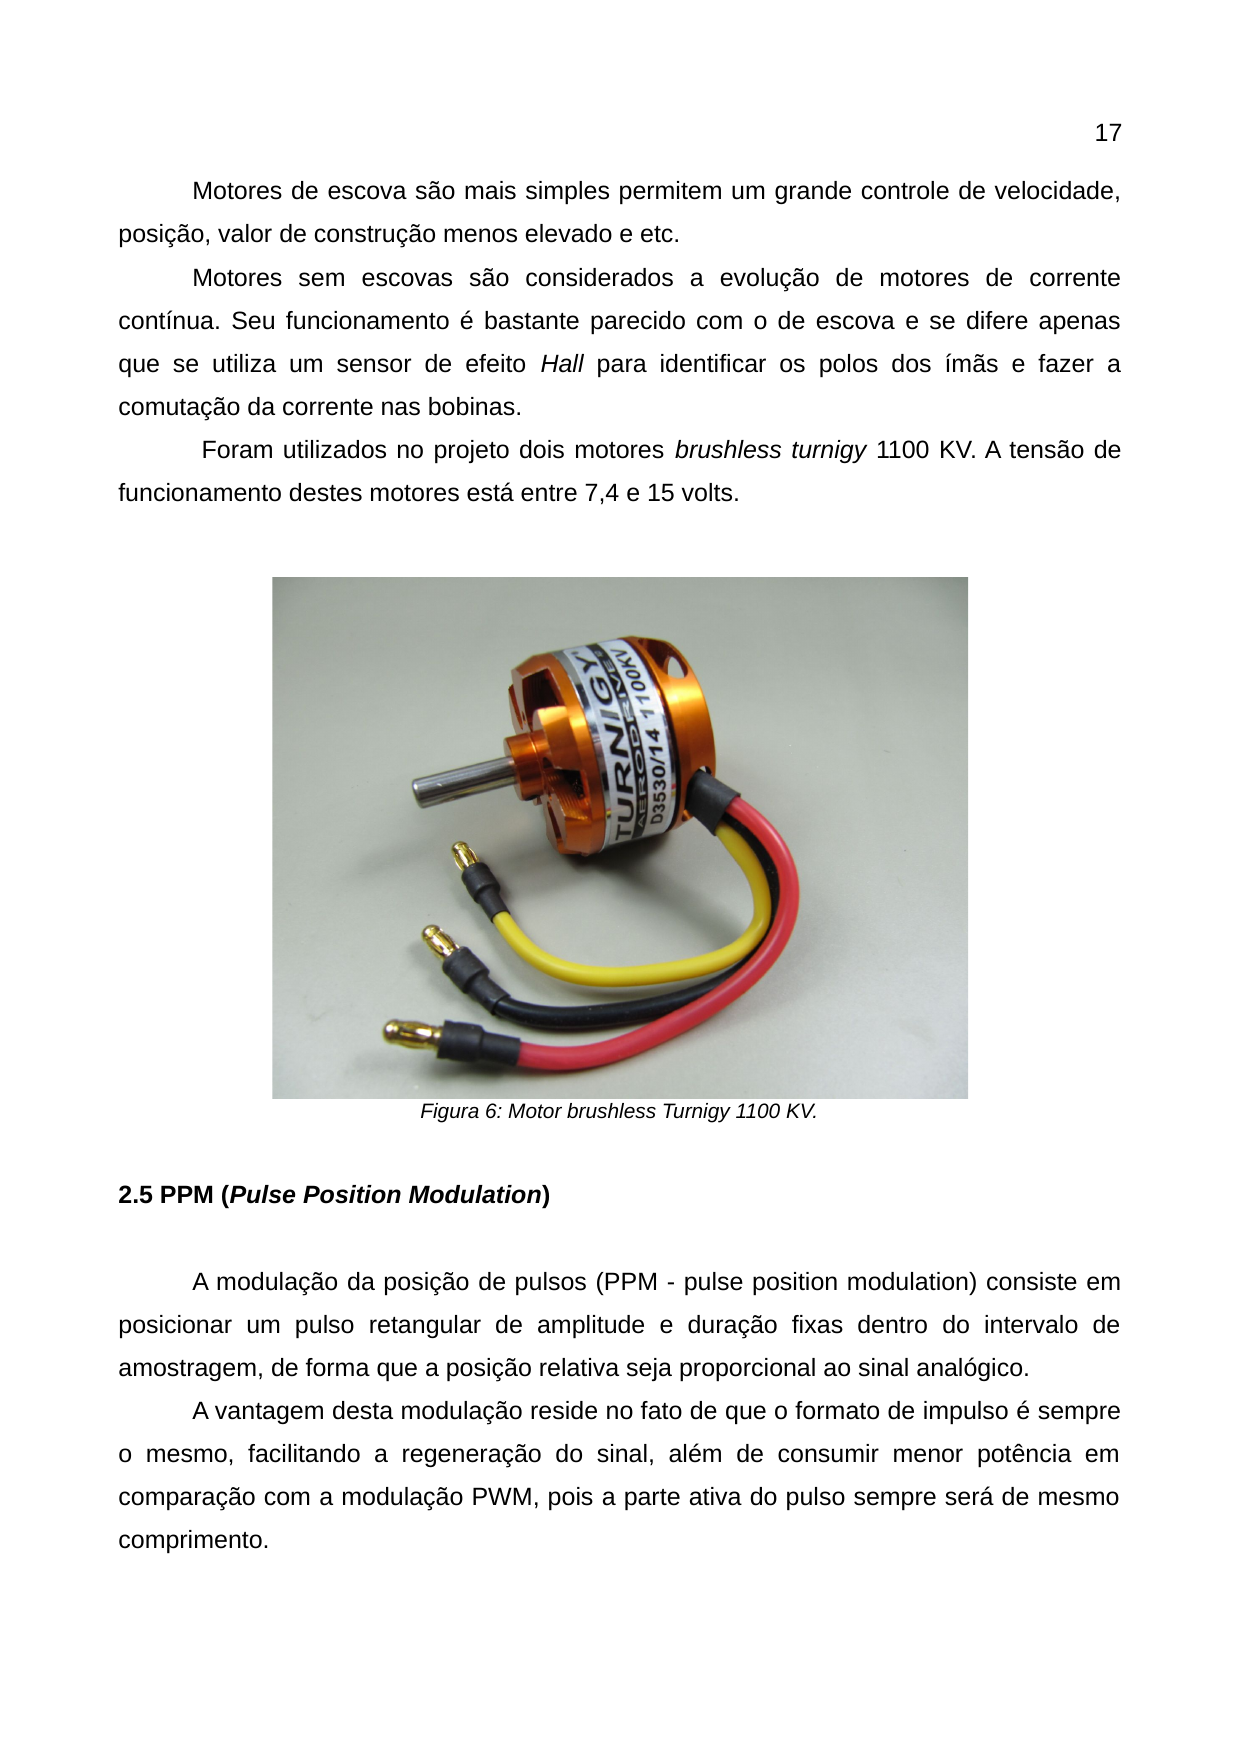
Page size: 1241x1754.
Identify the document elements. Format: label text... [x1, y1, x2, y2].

text Motores de escova são mais simples permitem um grande controle de velocidade, posição, valor de construção menos elevado e etc. [118, 176, 1122, 248]
text Motores sem escovas são considerados a evolução de motores de corrente contínua. Seu funcionamento é bastante parecido com o de escova e se difere apenas que se utiliza um sensor de efeito Hall para identificar os polos dos ímãs e fazer a comutação da corrente nas bobinas. [118, 263, 1122, 421]
subtitle 2.5 PPM (Pulse Position Modulation) [118, 1180, 1122, 1209]
text A modulação da posição de pulsos (PPM - pulse position modulation) consiste em posicionar um pulso retangular de amplitude e duração fixas dentro do intervalo de amostragem, de forma que a posição relativa seja proporcional ao sinal analógico. [118, 1267, 1122, 1382]
text Figura 6: Motor brushless Turnigy 1100 KV. [272, 1099, 968, 1123]
text A vantagem desta modulação reside no fato de que o formato de impulso é sempre o mesmo, facilitando a regeneração do sinal, além de consumir menor potência em comparação com a modulação PWM, pois a parte ativa do pulso sempre será de mesmo comprimento. [118, 1396, 1122, 1554]
picture [272, 577, 969, 1099]
text Foram utilizados no projeto dois motores brushless turnigy 1100 KV. A tensão de funcionamento destes motores está entre 7,4 e 15 volts. [118, 435, 1122, 507]
